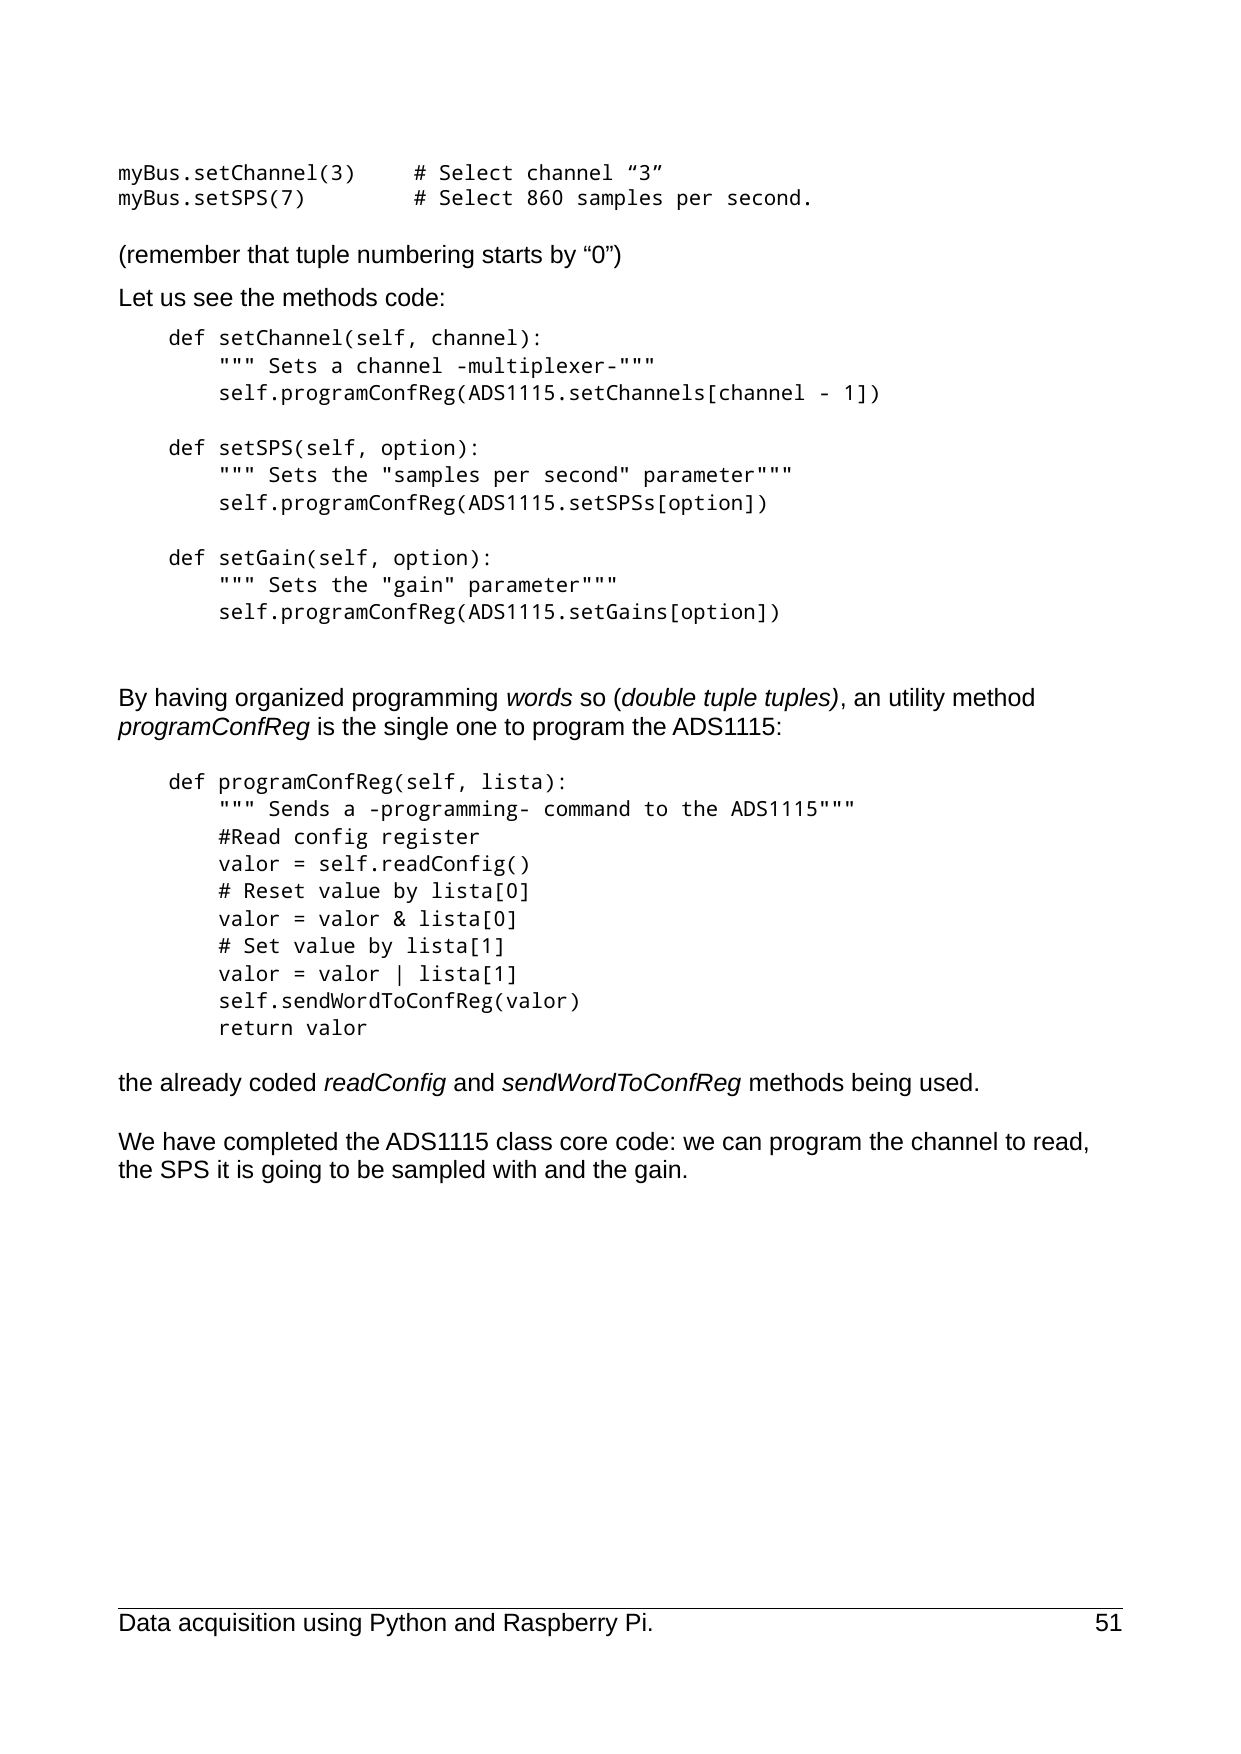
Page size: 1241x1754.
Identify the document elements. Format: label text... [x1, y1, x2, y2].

text myBus.setSPS(7) # Select 860 samples per second. [118, 186, 1122, 210]
text valor = self.readConfig() [118, 852, 1122, 876]
text def programConfReg(self, lista): [118, 770, 1122, 794]
text the already coded readConfig and sendWordToConfReg methods being used. [118, 1068, 1122, 1097]
text #Read config register [118, 825, 1122, 849]
text We have completed the ADS1115 class core code: we can program the channel to read, the SPS it is going to be sampled with and the gain. [118, 1126, 1122, 1184]
text """ Sets a channel -multiplexer-""" [118, 354, 1122, 378]
text # Set value by lista[1] [118, 934, 1122, 959]
text self.programConfReg(ADS1115.setSPSs[option]) [118, 491, 1122, 515]
text self.programConfReg(ADS1115.setGains[option]) [118, 600, 1122, 625]
text def setSPS(self, option): [118, 436, 1122, 460]
text def setChannel(self, channel): [118, 326, 1122, 351]
text self.programConfReg(ADS1115.setChannels[channel - 1]) [118, 381, 1122, 406]
text Let us see the methods code: [118, 283, 1122, 312]
text (remember that tuple numbering starts by “0”) [118, 240, 1122, 268]
text myBus.setChannel(3) # Select channel “3” [118, 161, 1122, 186]
text valor = valor | lista[1] [118, 962, 1122, 986]
text # Reset value by lista[0] [118, 879, 1122, 904]
text def setGain(self, option): [118, 546, 1122, 570]
text """ Sets the "samples per second" parameter""" [118, 463, 1122, 488]
text self.sendWordToConfReg(valor) [118, 989, 1122, 1013]
text valor = valor & lista[0] [118, 907, 1122, 931]
text By having organized programming words so (double tuple tuples), an utility method programConfReg is the single one to program the ADS1115: [118, 683, 1122, 740]
text """ Sets the "gain" parameter""" [118, 573, 1122, 597]
text """ Sends a -programming- command to the ADS1115""" [118, 797, 1122, 822]
text return valor [118, 1016, 1122, 1041]
